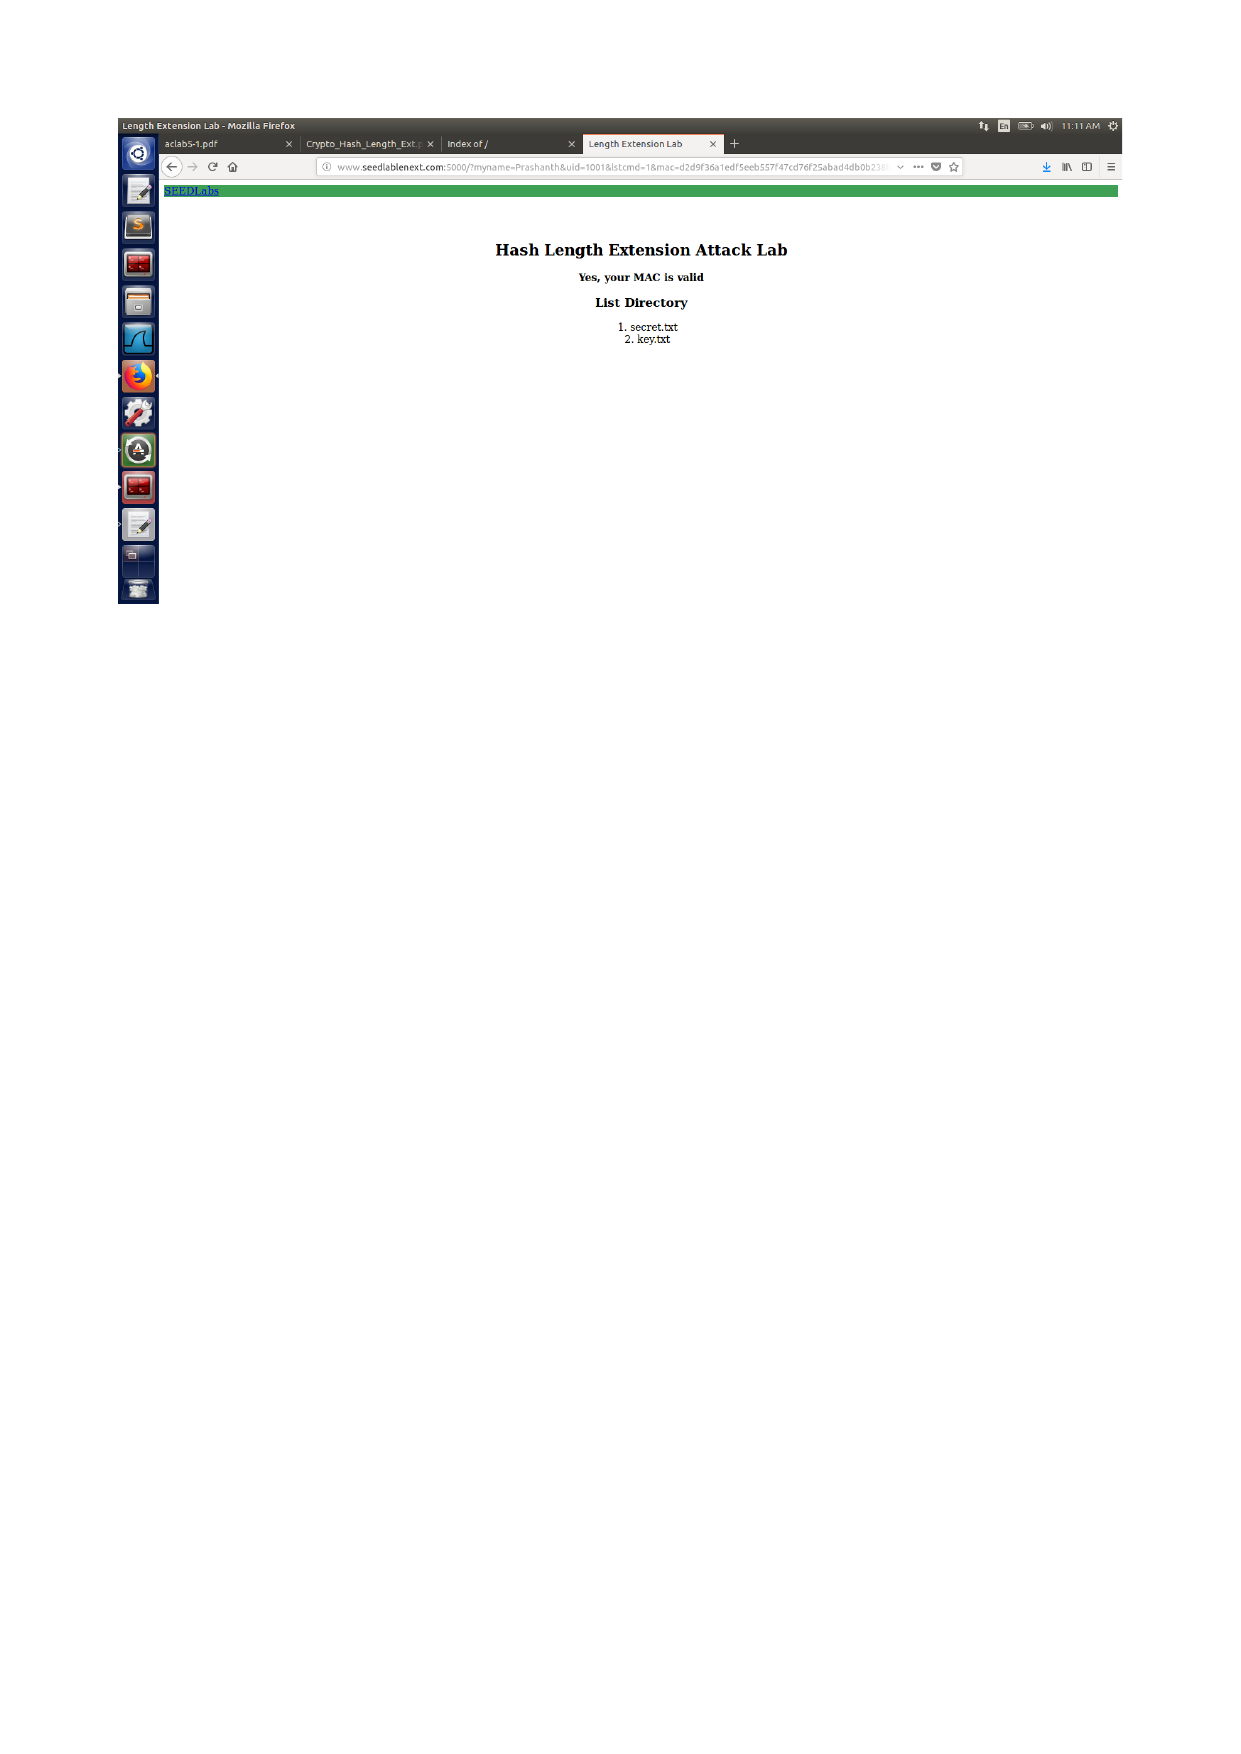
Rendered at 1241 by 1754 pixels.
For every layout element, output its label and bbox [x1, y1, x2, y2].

picture [118, 118, 1123, 604]
